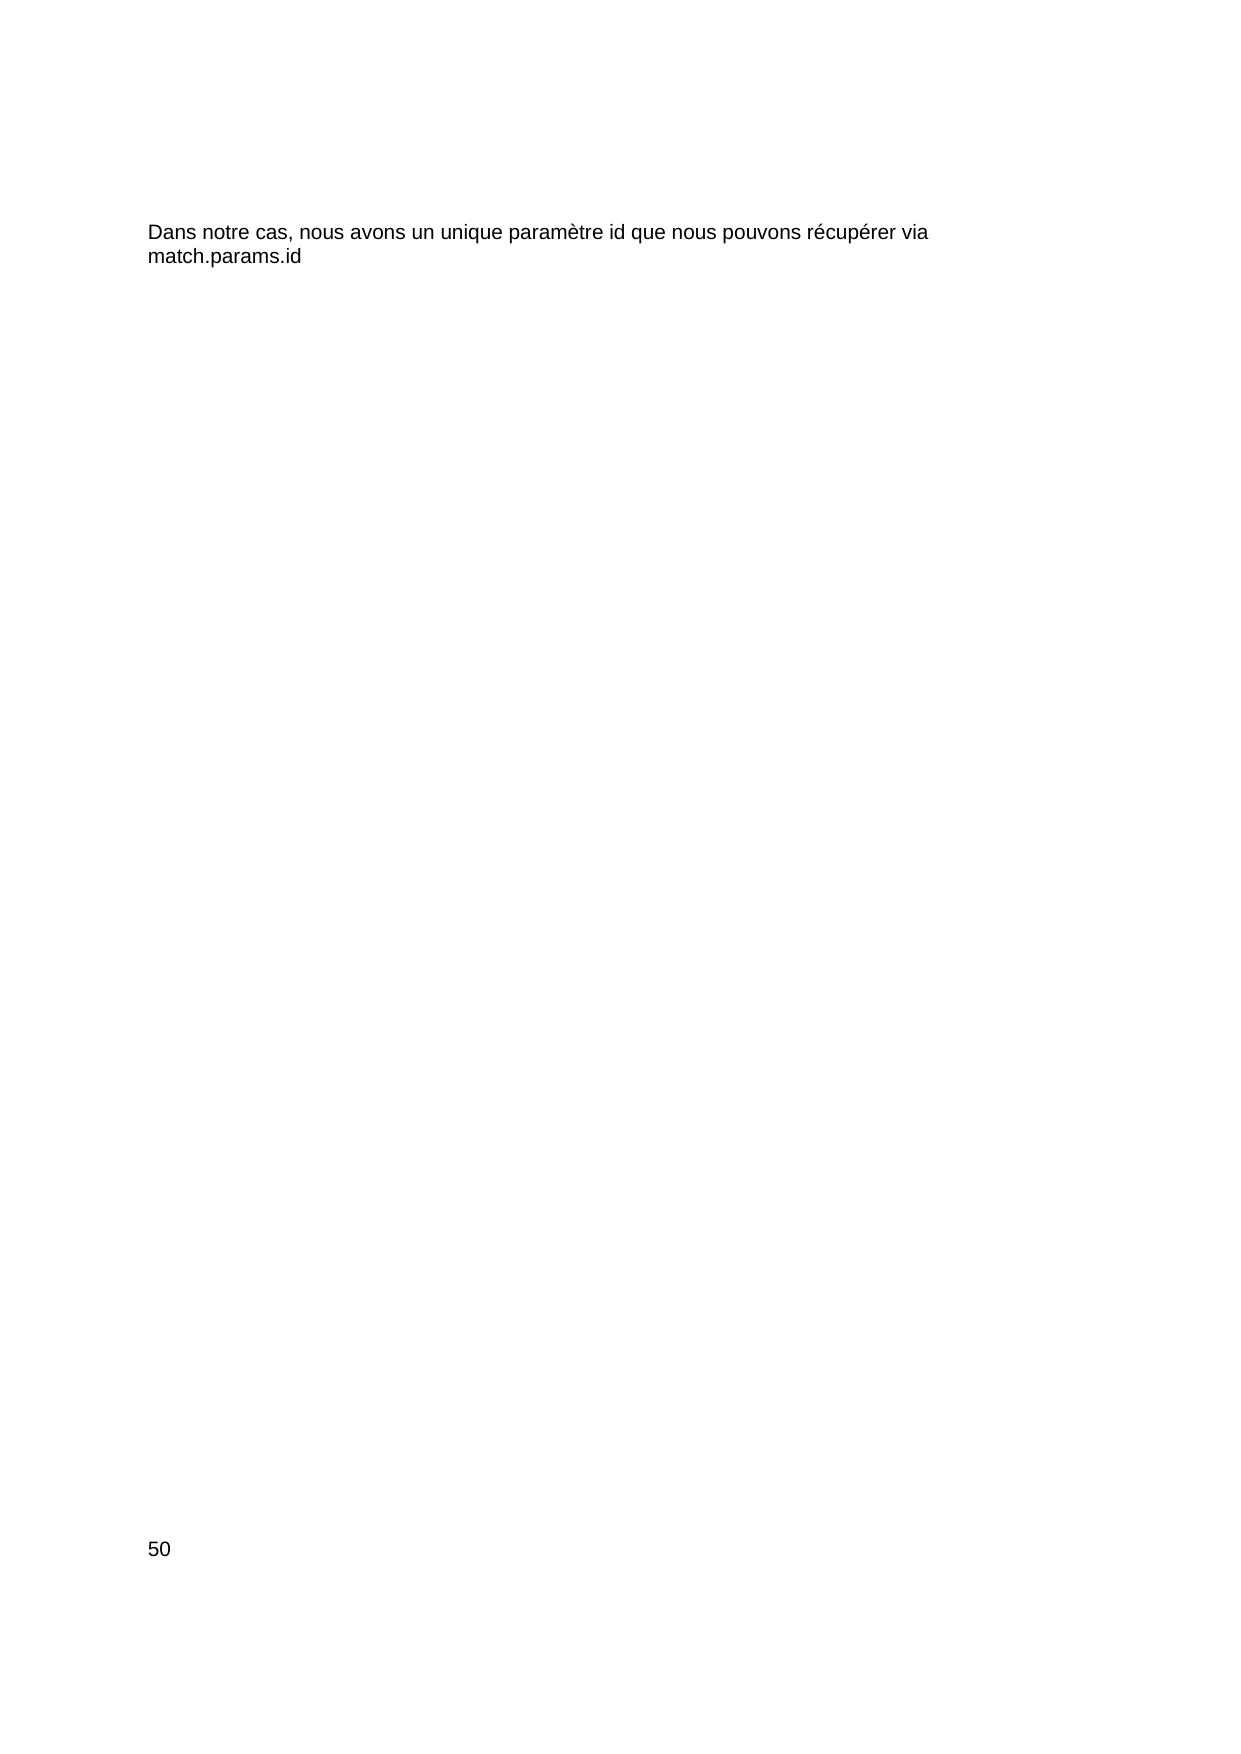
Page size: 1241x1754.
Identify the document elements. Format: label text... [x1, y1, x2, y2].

text Dans notre cas, nous avons un unique paramètre id que nous pouvons récupérer via match.params.id [148, 219, 1093, 267]
